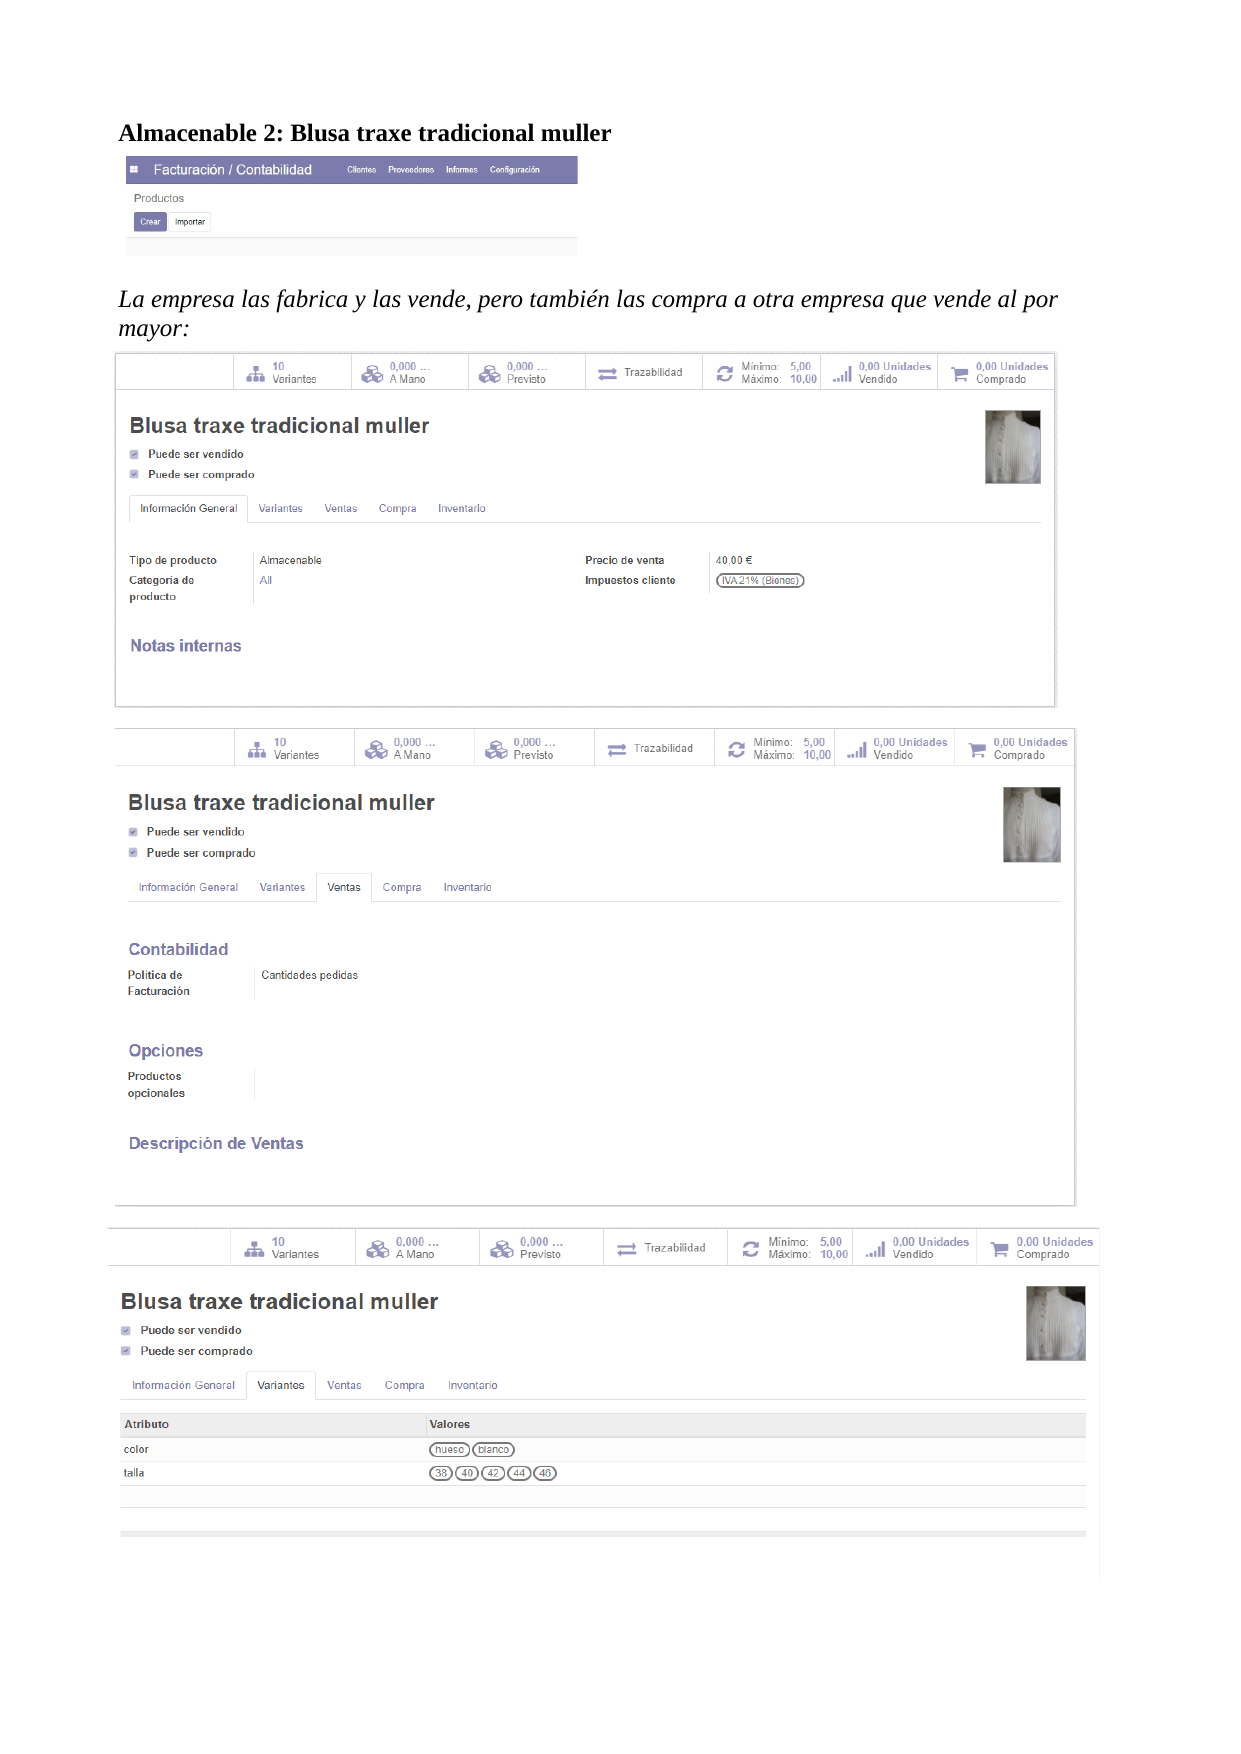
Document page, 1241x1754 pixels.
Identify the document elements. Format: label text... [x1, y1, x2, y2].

picture [107, 1227, 1100, 1582]
text Almacenable 2: Blusa traxe tradicional muller [118, 118, 1122, 147]
text La empresa las fabrica y las vende, pero también las compra a otra empresa que vende al por mayor: [118, 284, 1122, 342]
picture [114, 351, 1058, 708]
picture [126, 156, 578, 256]
picture [115, 728, 1078, 1207]
